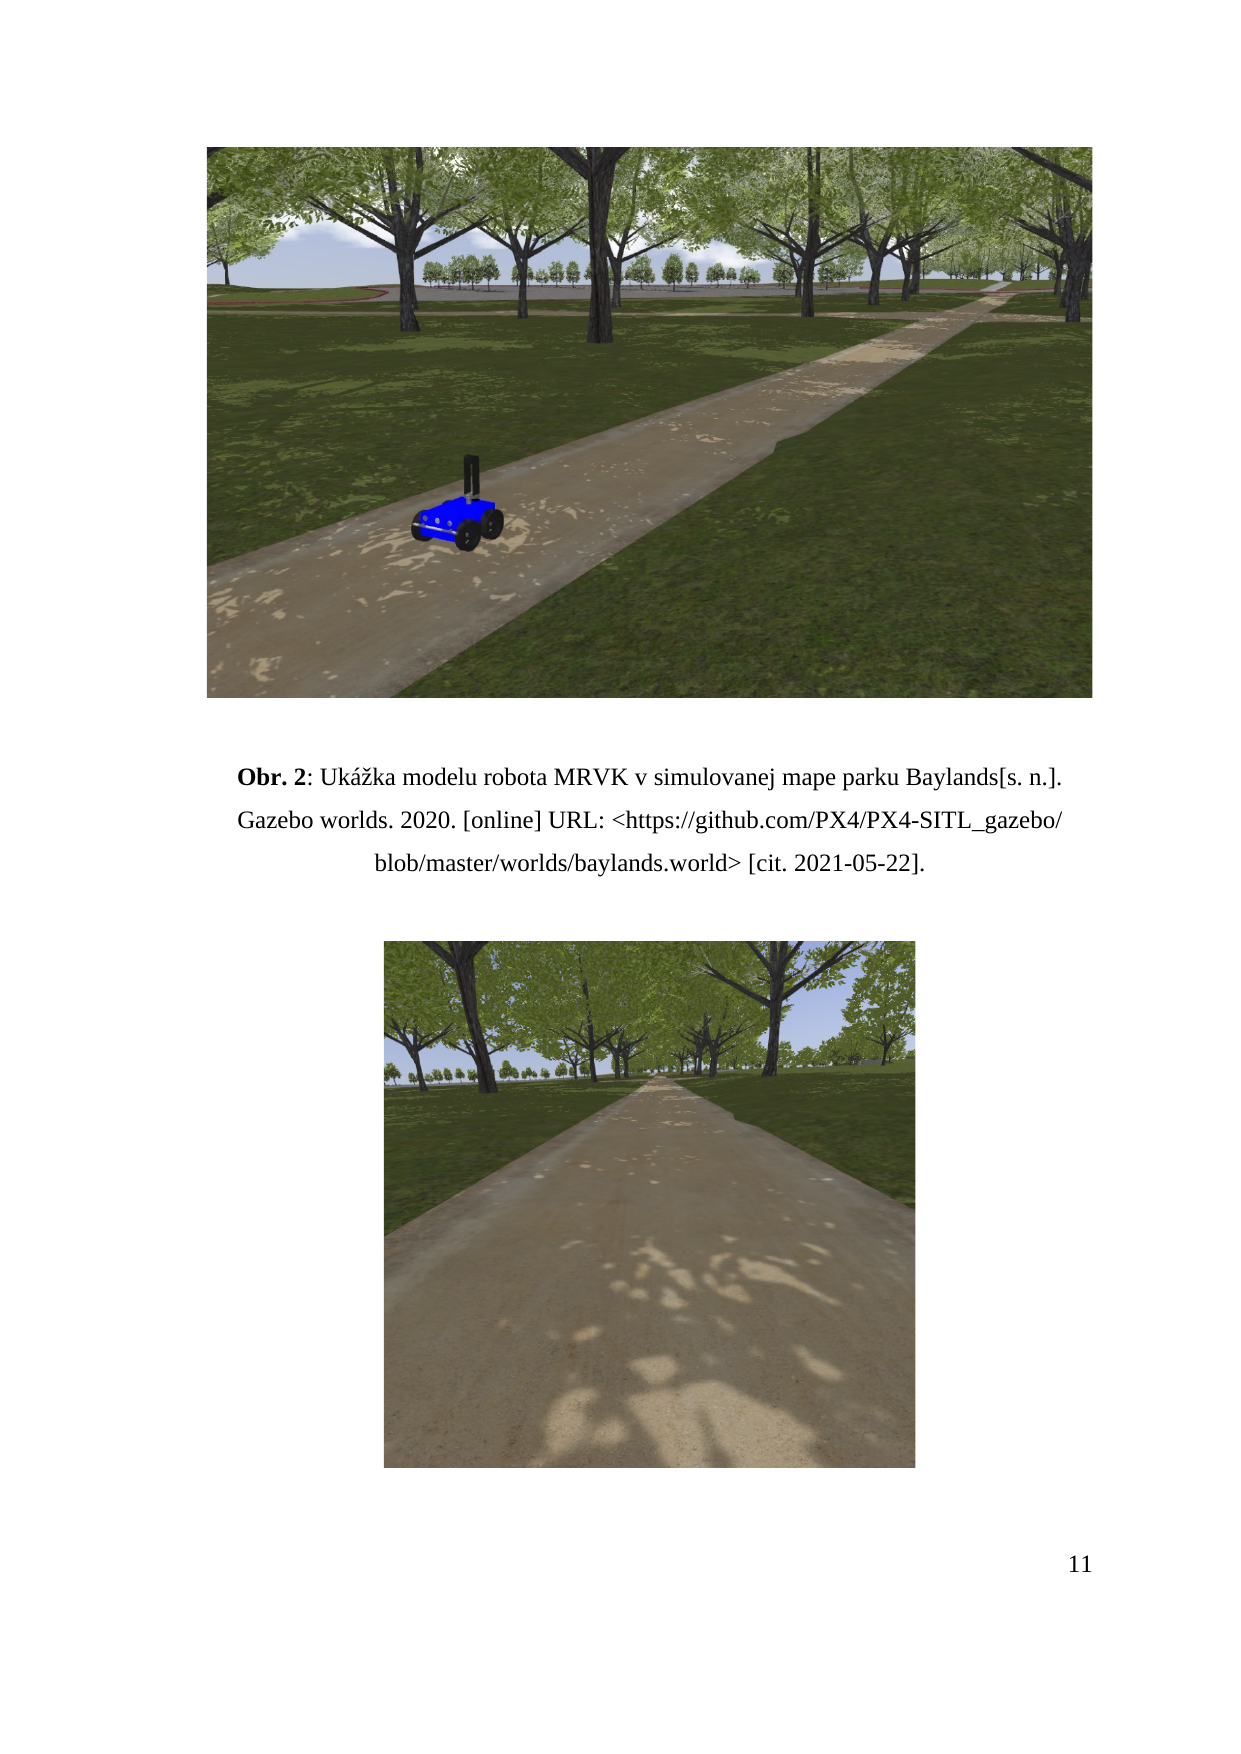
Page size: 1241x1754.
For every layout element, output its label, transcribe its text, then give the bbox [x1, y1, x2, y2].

text Obr. 2: Ukážka modelu robota MRVK v simulovanej mape parku Baylands[11] [207, 762, 1092, 877]
